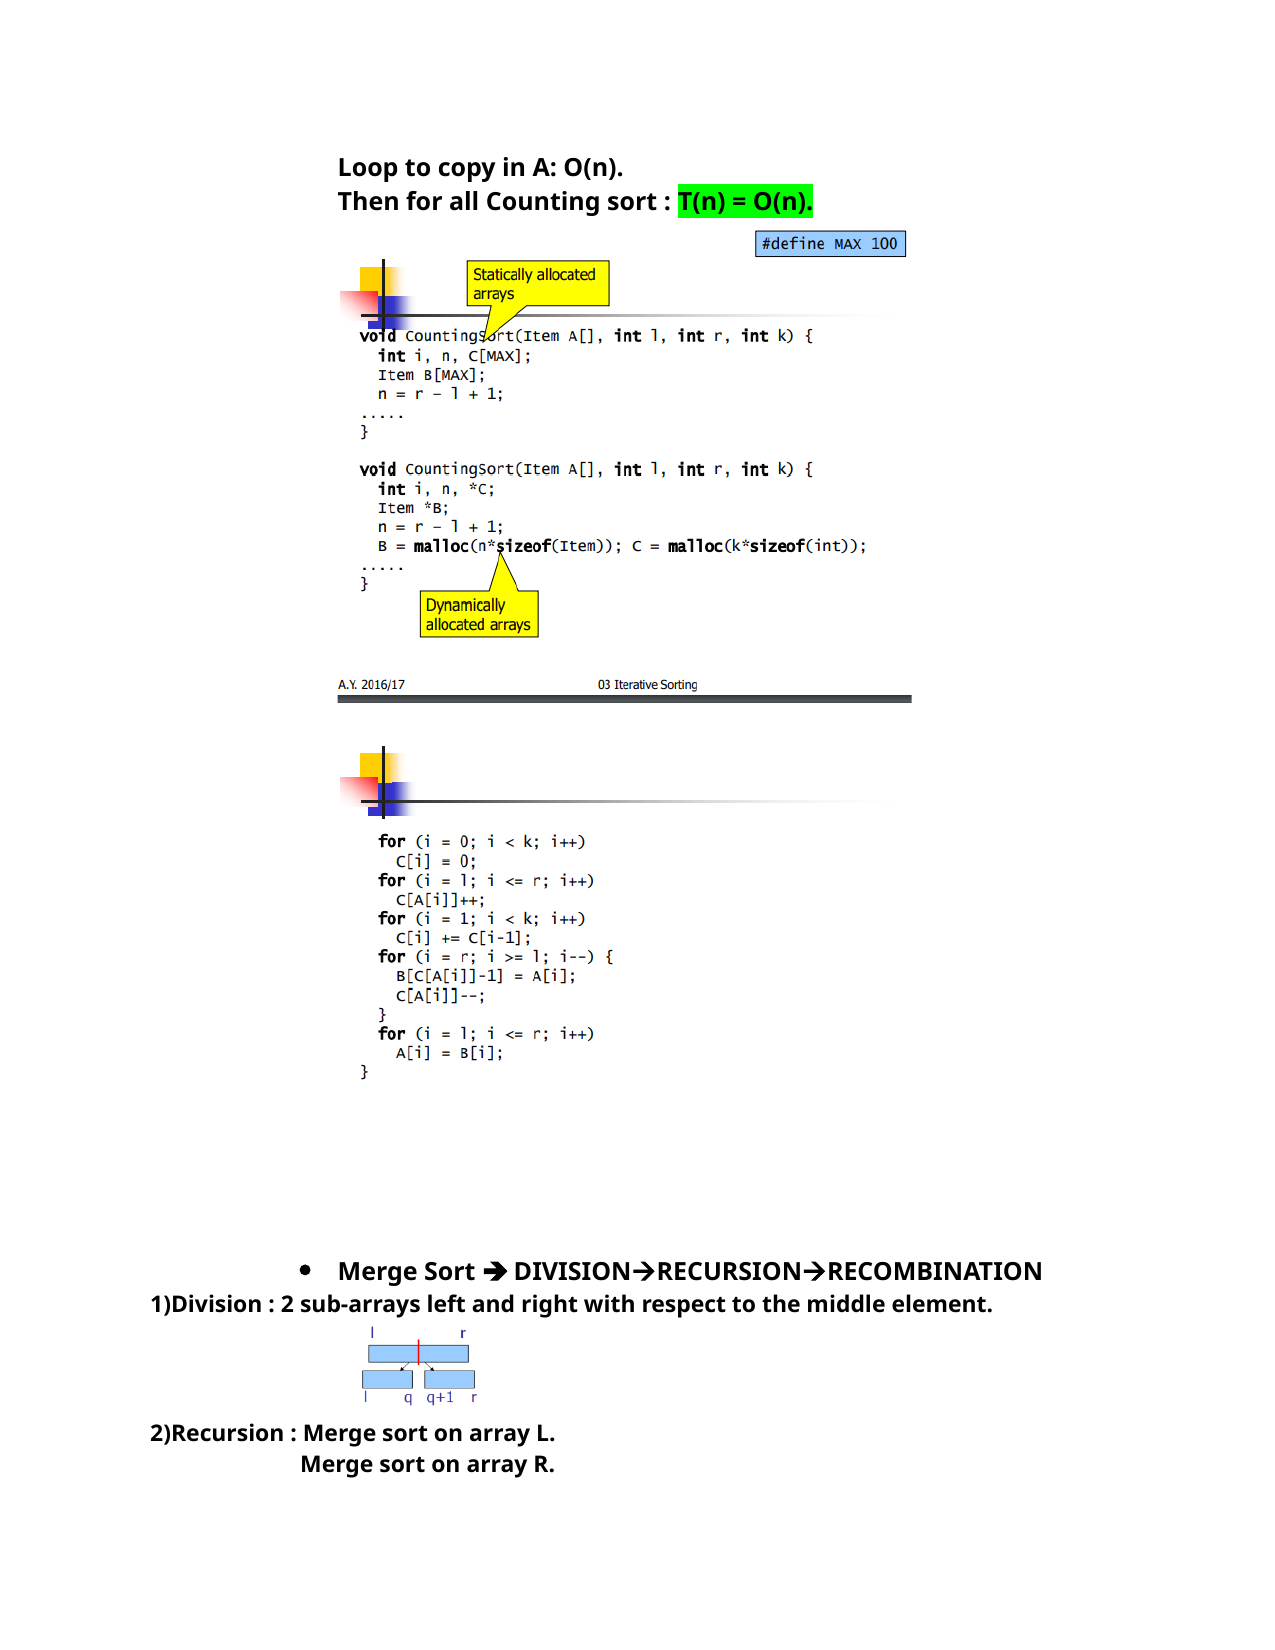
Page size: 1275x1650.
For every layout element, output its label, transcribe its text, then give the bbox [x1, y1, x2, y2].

subtitle Merge sort on array R. [262, 1448, 1125, 1479]
subtitle Loop to copy in A: O(n). Then for all Counting sort : T(n) = O(n). [337, 150, 1125, 1117]
subtitle 2)Recursion : Merge sort on array L. [150, 1417, 1125, 1448]
subtitle 1)Division : 2 sub-arrays left and right with respect to the middle element. [150, 1287, 1125, 1319]
subtitle Merge Sort  DIVISIONRECURSIONRECOMBINATION [300, 1253, 1125, 1287]
